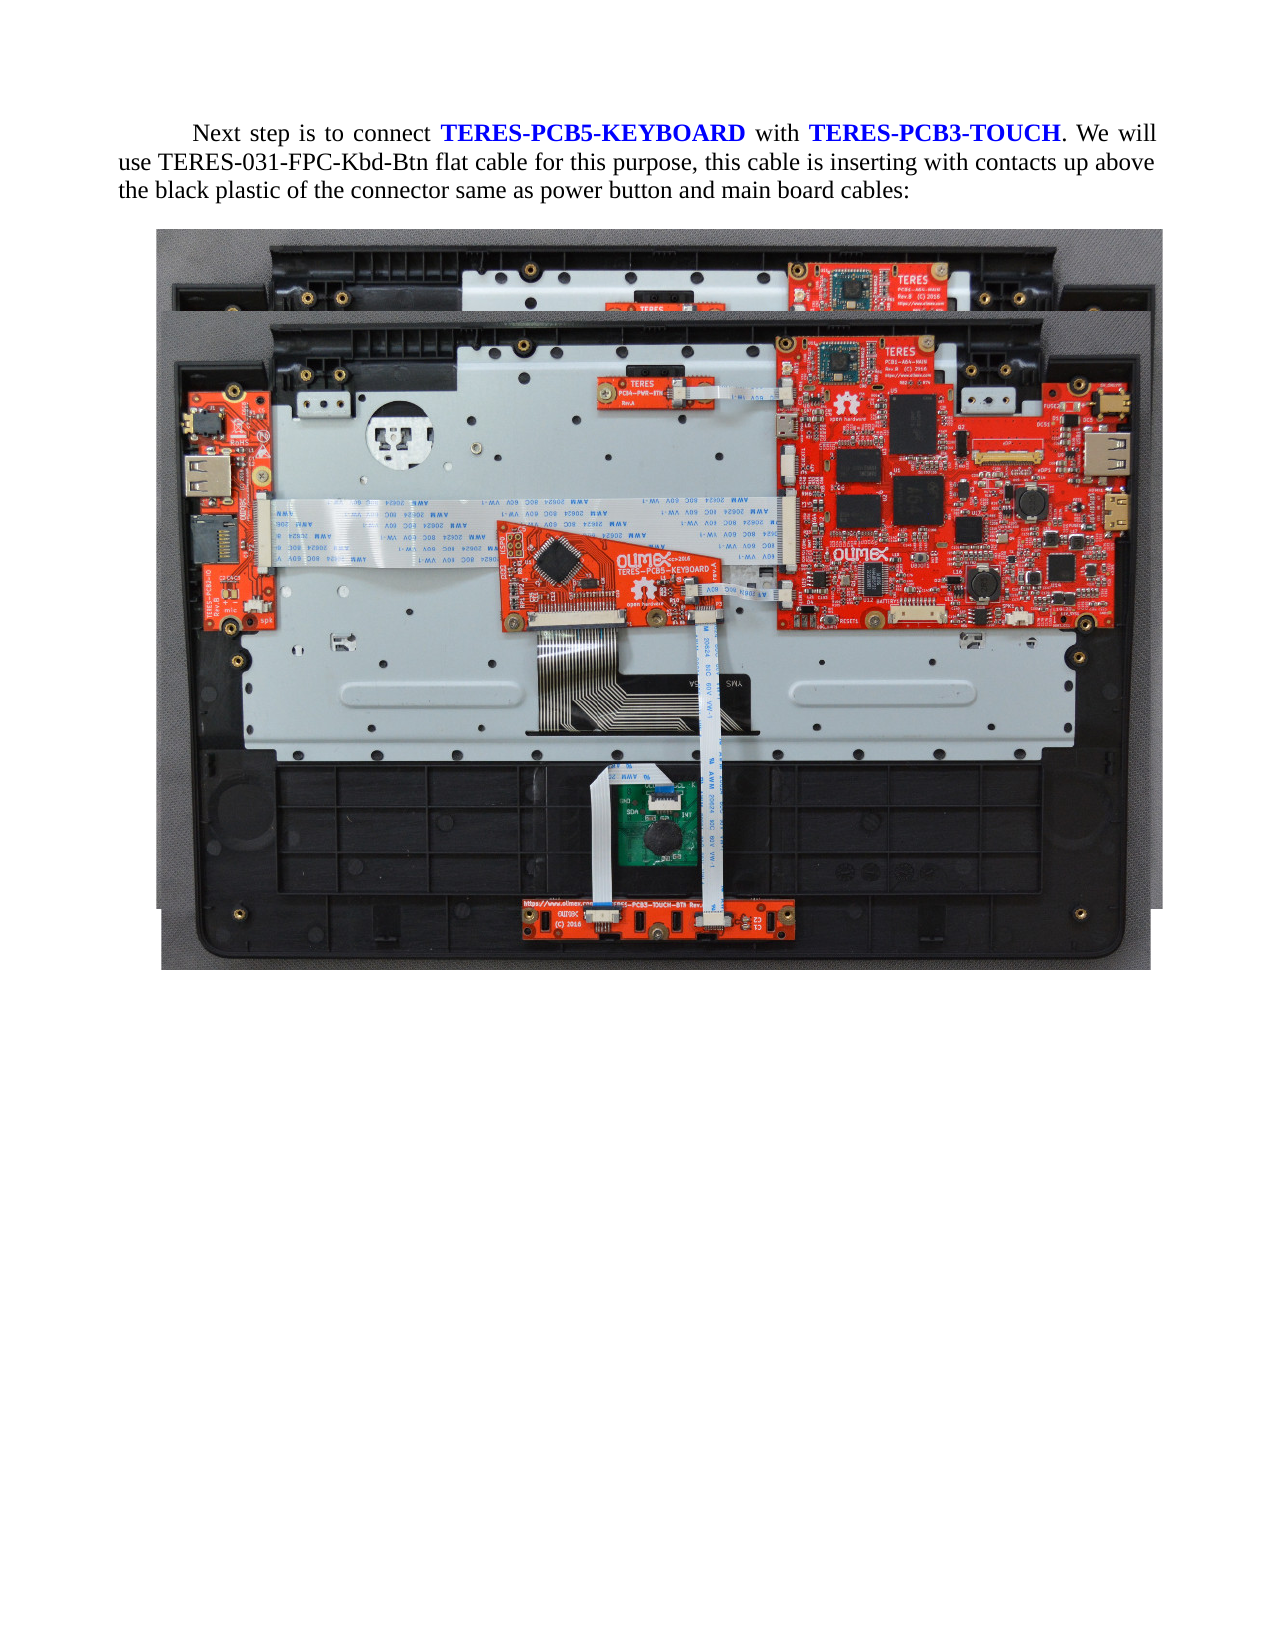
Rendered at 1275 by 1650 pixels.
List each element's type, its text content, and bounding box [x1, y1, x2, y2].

text Next step is to connect TERES-PCB5-KEYBOARD with TERES-PCB3-TOUCH. We will use TERES-031-FPC-Kbd-Btn flat cable for this purpose, this cable is inserting with contacts up above the black plastic of the connector same as power button and main board cables: [118, 118, 1157, 204]
picture [156, 229, 1163, 970]
